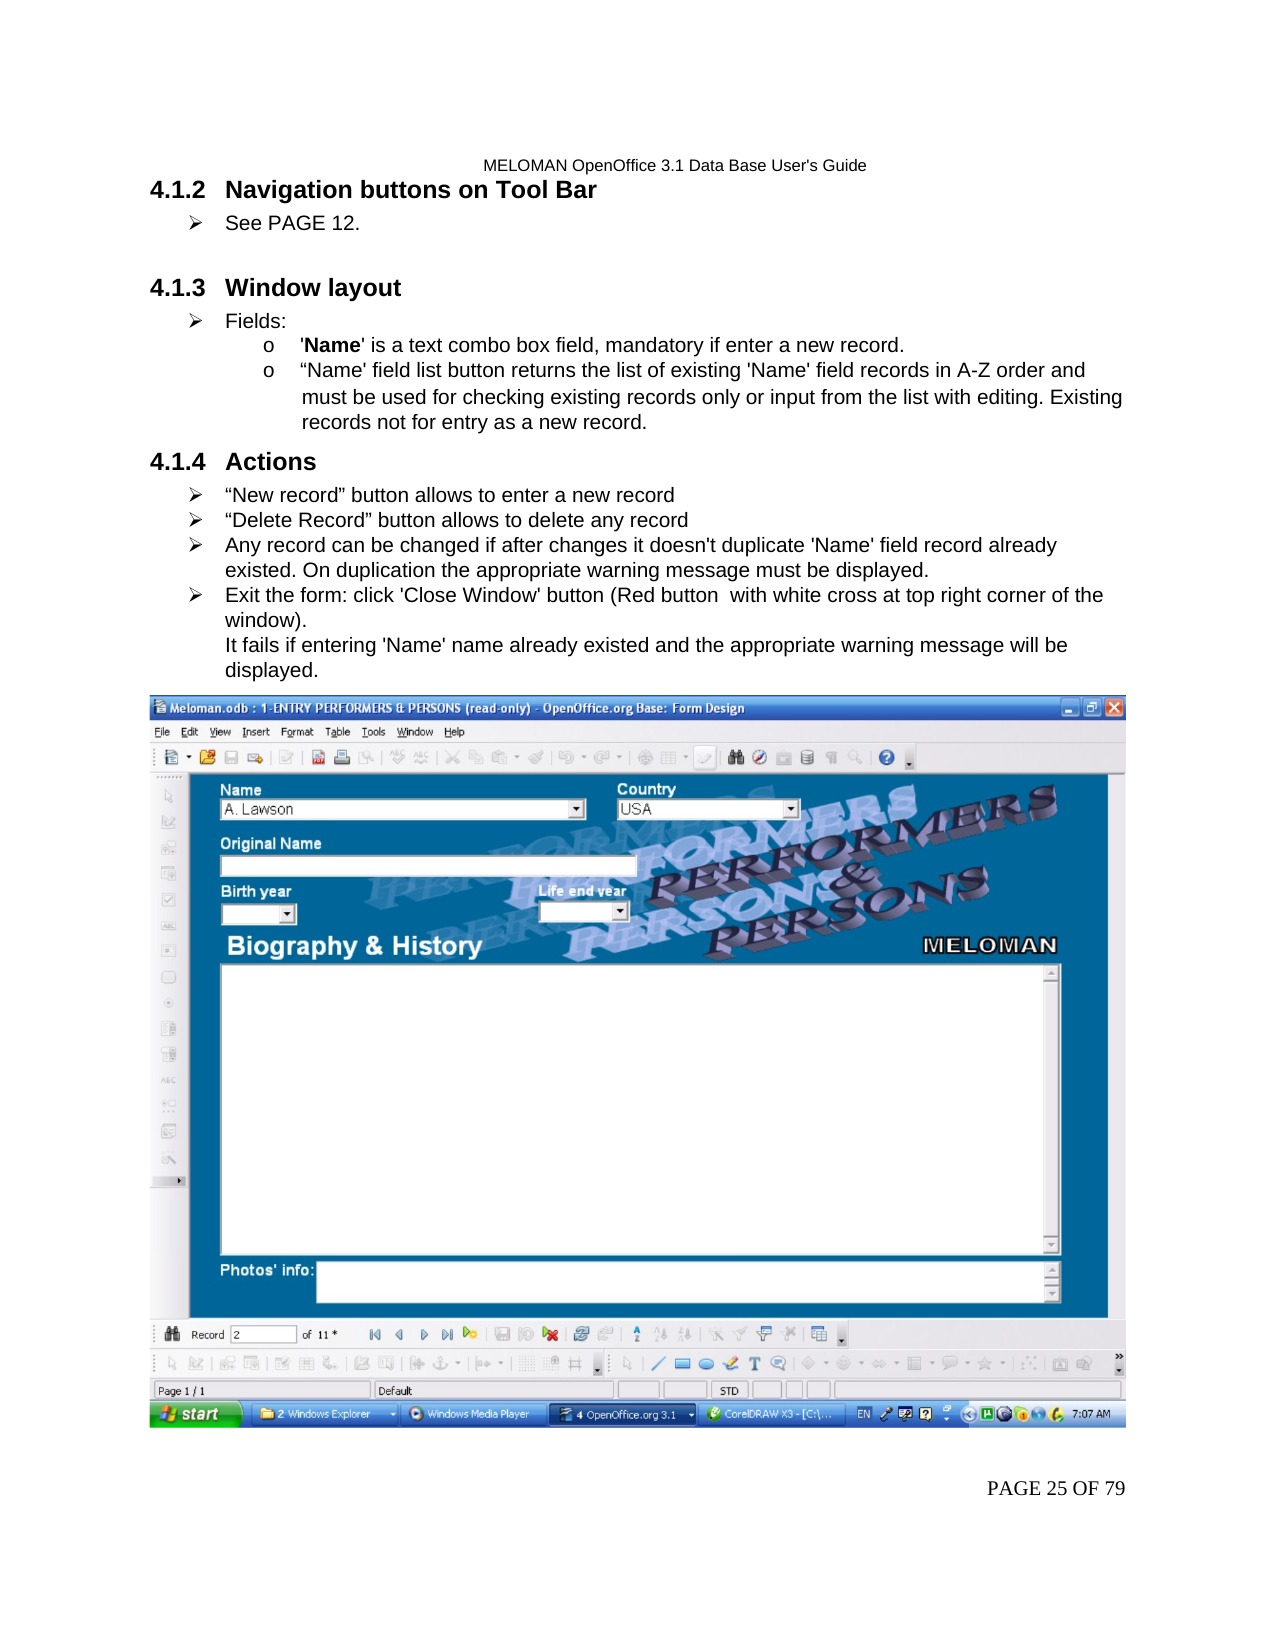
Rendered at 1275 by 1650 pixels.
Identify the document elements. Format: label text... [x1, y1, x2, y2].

list Exit the form: click 'Close Window' button (Red button with white cross at top right corner of the window). [187, 582, 1125, 632]
picture [149, 695, 1126, 1428]
list “Name' field list button returns the list of existing 'Name' field records in A-Z order and must be used for checking existing records only or input from the list with editing. Existing records not for entry as a new record. [262, 358, 1125, 434]
list “Delete Record” button allows to delete any record [187, 507, 1125, 532]
list “New record” button allows to enter a new record [187, 482, 1125, 507]
list See PAGE 12. [187, 210, 1125, 235]
subtitle Window layout [150, 272, 1125, 301]
list Any record can be changed if after changes it doesn't duplicate 'Name' field record already existed. On duplication the appropriate warning message must be displayed. [187, 532, 1125, 582]
subtitle Actions [150, 447, 1125, 475]
list 'Name' is a text combo box field, mandatory if enter a new record. [262, 332, 1125, 358]
text It fails if entering 'Name' name already existed and the appropriate warning message will be displayed. [225, 632, 1125, 682]
list Fields: [187, 307, 1125, 332]
subtitle Navigation buttons on Tool Bar [150, 175, 1125, 204]
